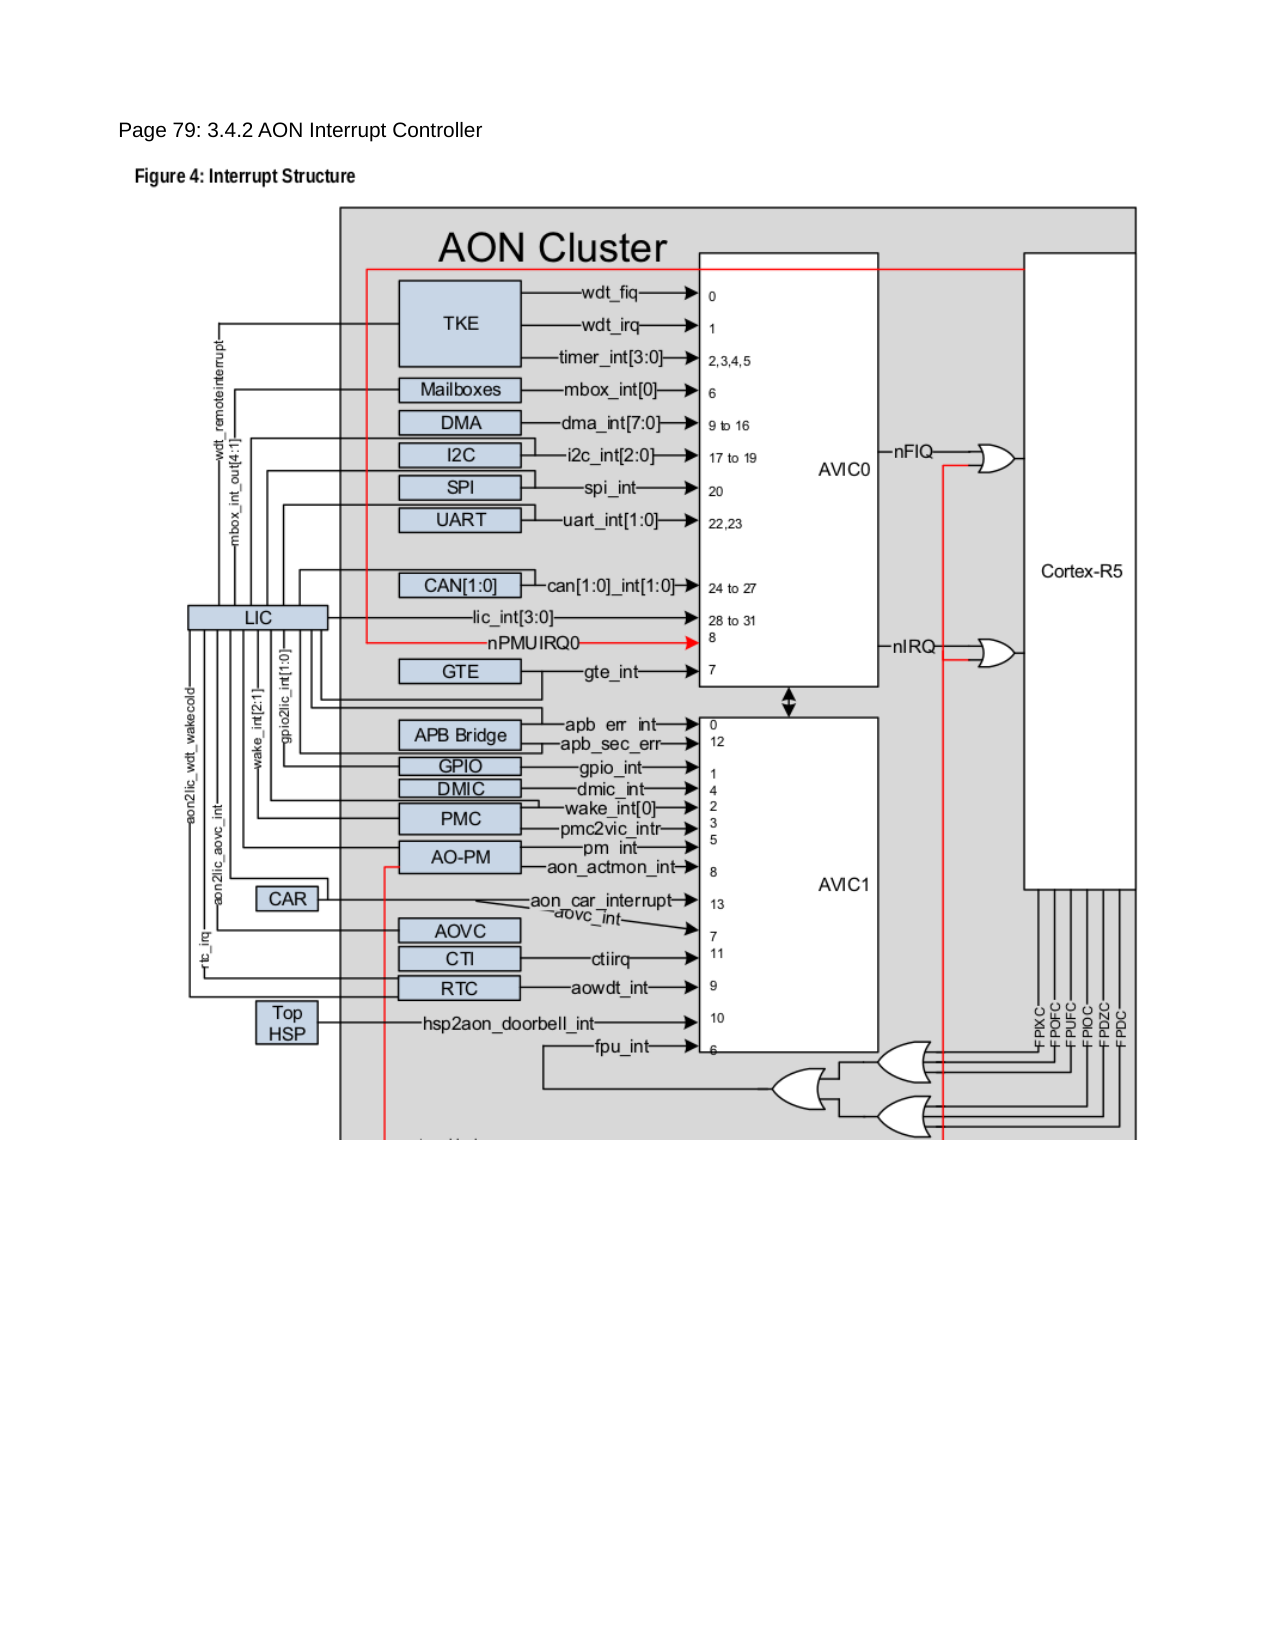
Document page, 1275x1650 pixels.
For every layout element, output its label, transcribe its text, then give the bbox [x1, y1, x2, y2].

text Page 79: 3.4.2 AON Interrupt Controller [118, 118, 1157, 142]
picture [118, 160, 1157, 1140]
